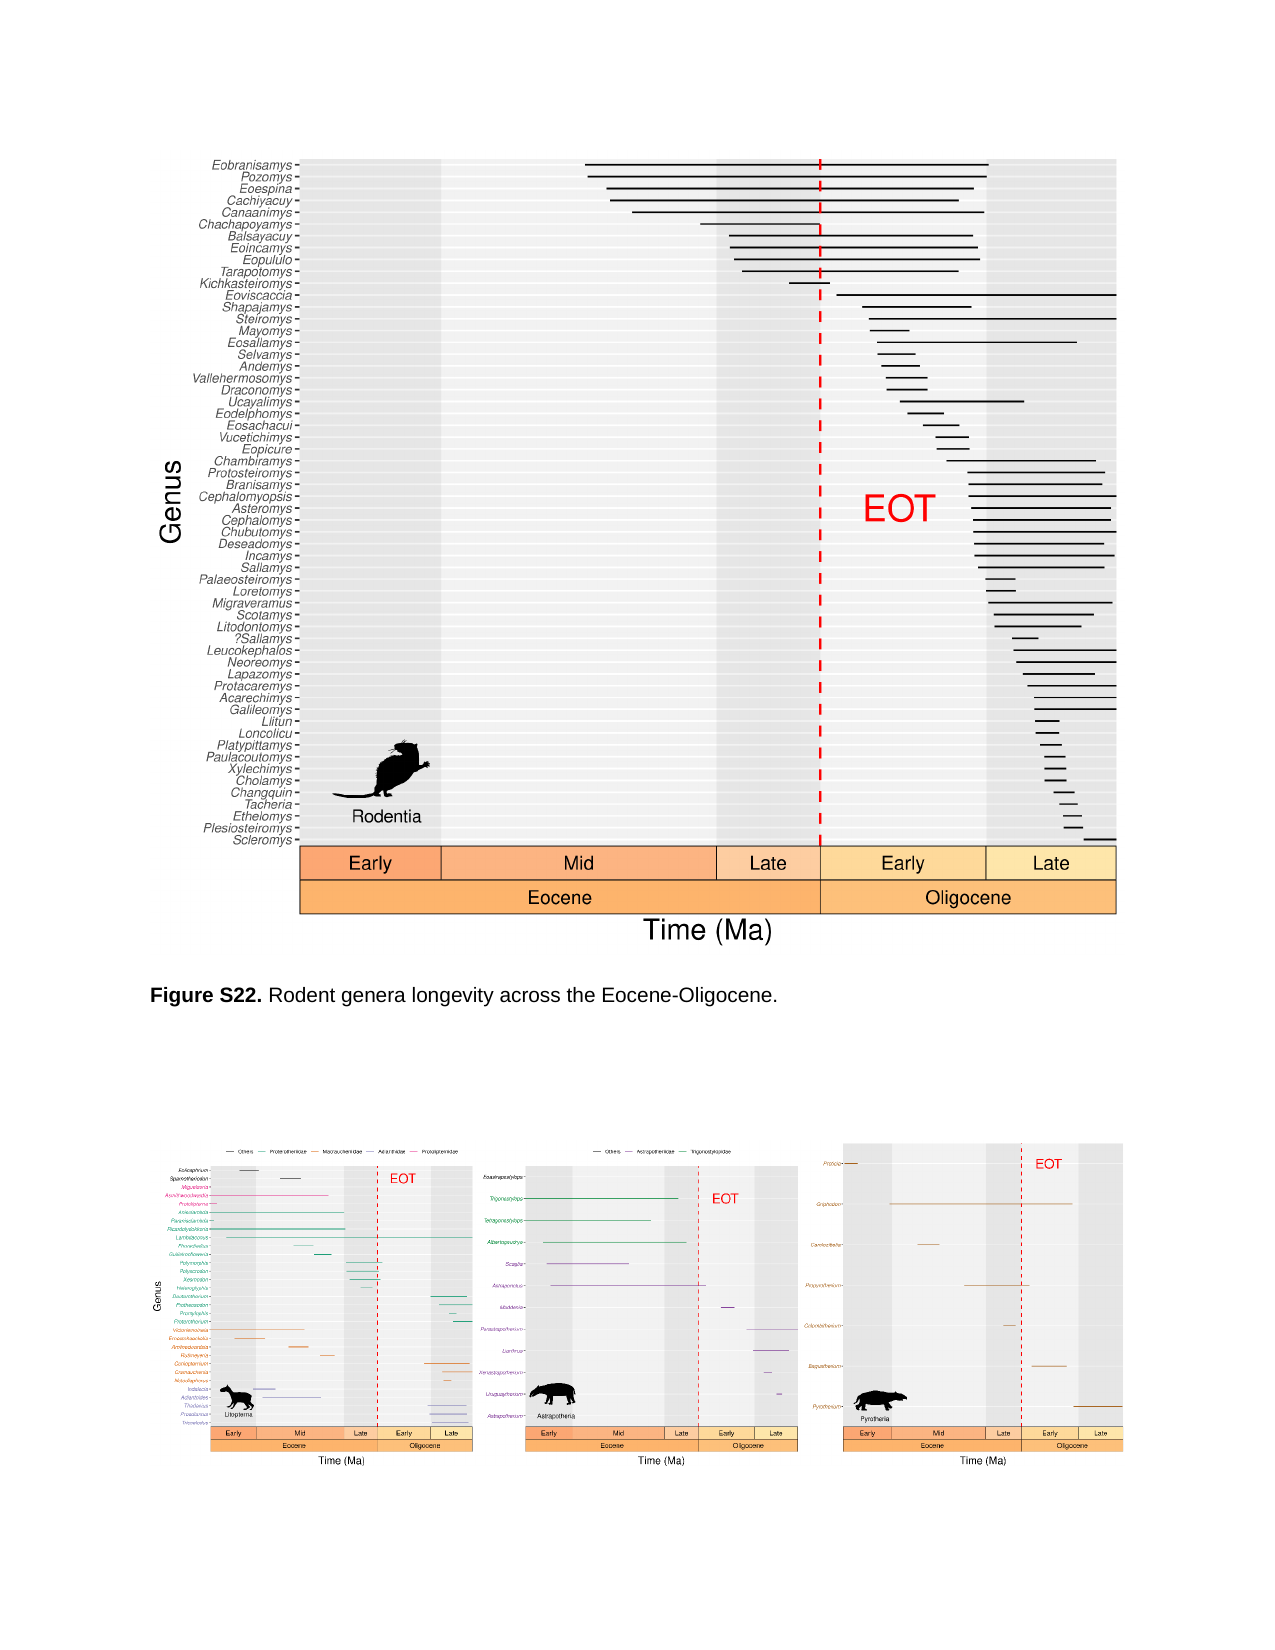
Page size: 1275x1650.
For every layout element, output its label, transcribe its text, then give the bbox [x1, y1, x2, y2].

picture [150, 150, 1125, 955]
text Figure S22. Rodent genera longevity across the Eocene-Oligocene. [150, 983, 1125, 1007]
picture [150, 1140, 1125, 1466]
